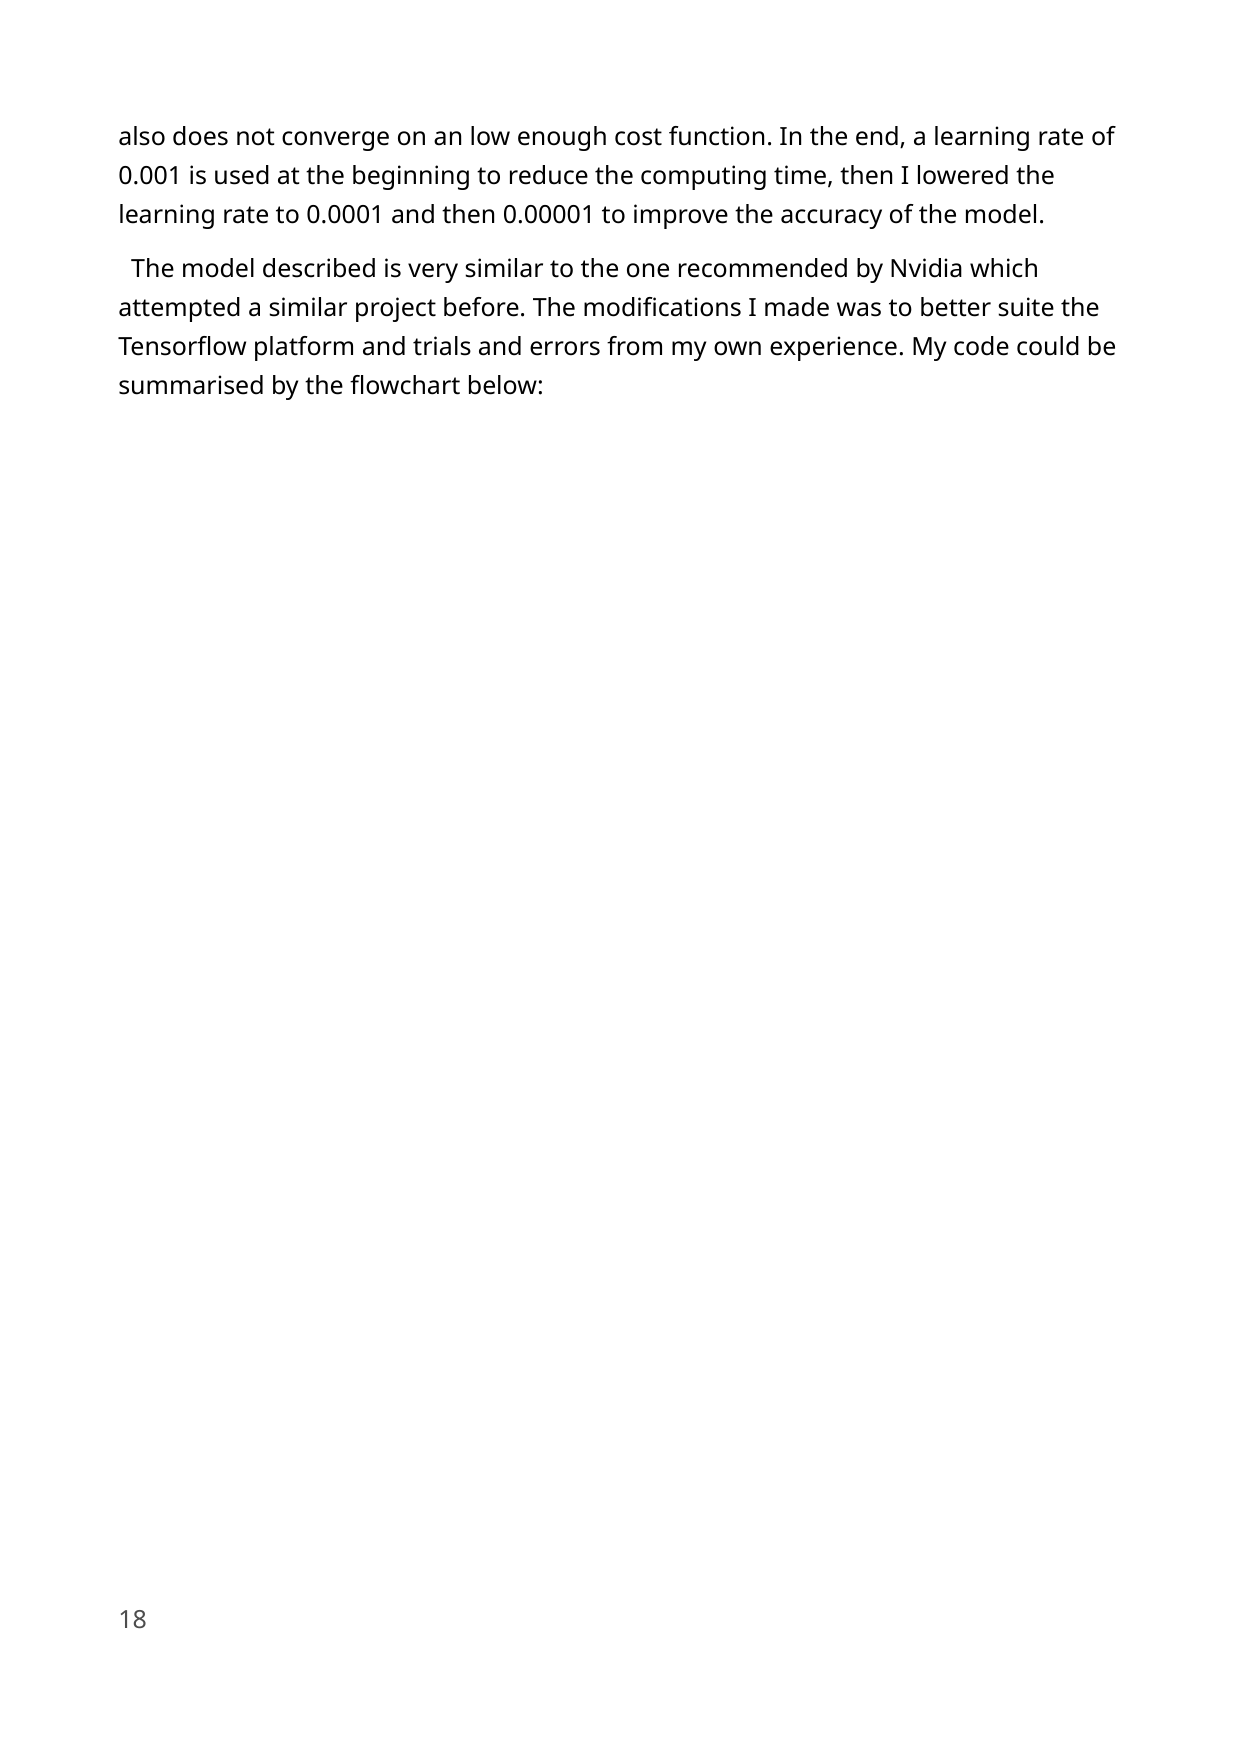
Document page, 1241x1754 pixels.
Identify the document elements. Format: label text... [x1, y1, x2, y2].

text The model described is very similar to the one recommended by Nvidia which attempted a similar project before. The modifications I made was to better suite the Tensorflow platform and trials and errors from my own experience. My code could be summarised by the flowchart below: [118, 250, 1122, 402]
text also does not converge on an low enough cost function. In the end, a learning rate of 0.001 is used at the beginning to reduce the computing time, then I lowered the learning rate to 0.0001 and then 0.00001 to improve the accuracy of the model. [118, 118, 1122, 231]
